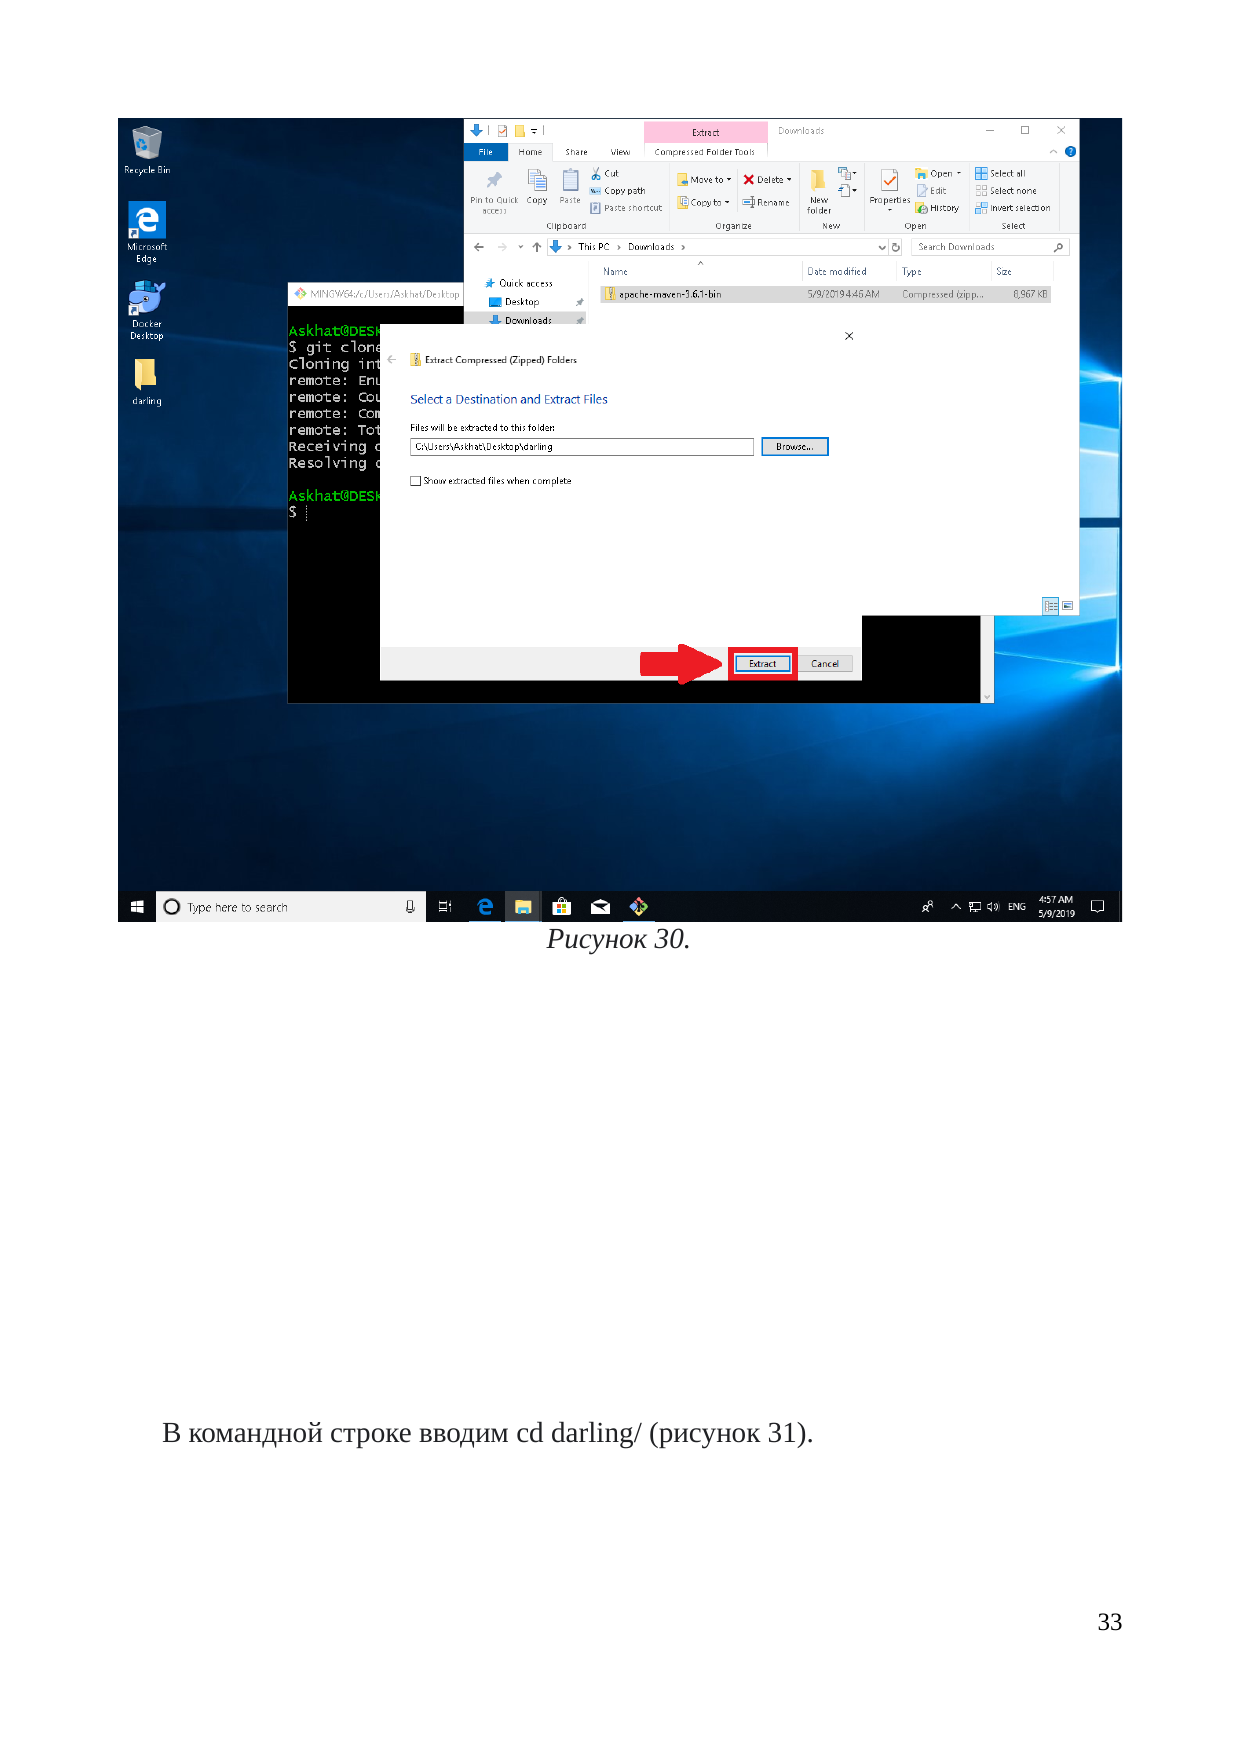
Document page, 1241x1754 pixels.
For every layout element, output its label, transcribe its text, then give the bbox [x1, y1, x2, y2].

text Рисунок 30. [118, 922, 1122, 955]
picture [118, 118, 1123, 922]
text В командной строке вводим cd darling/ (рисунок 31). [118, 1415, 1122, 1448]
